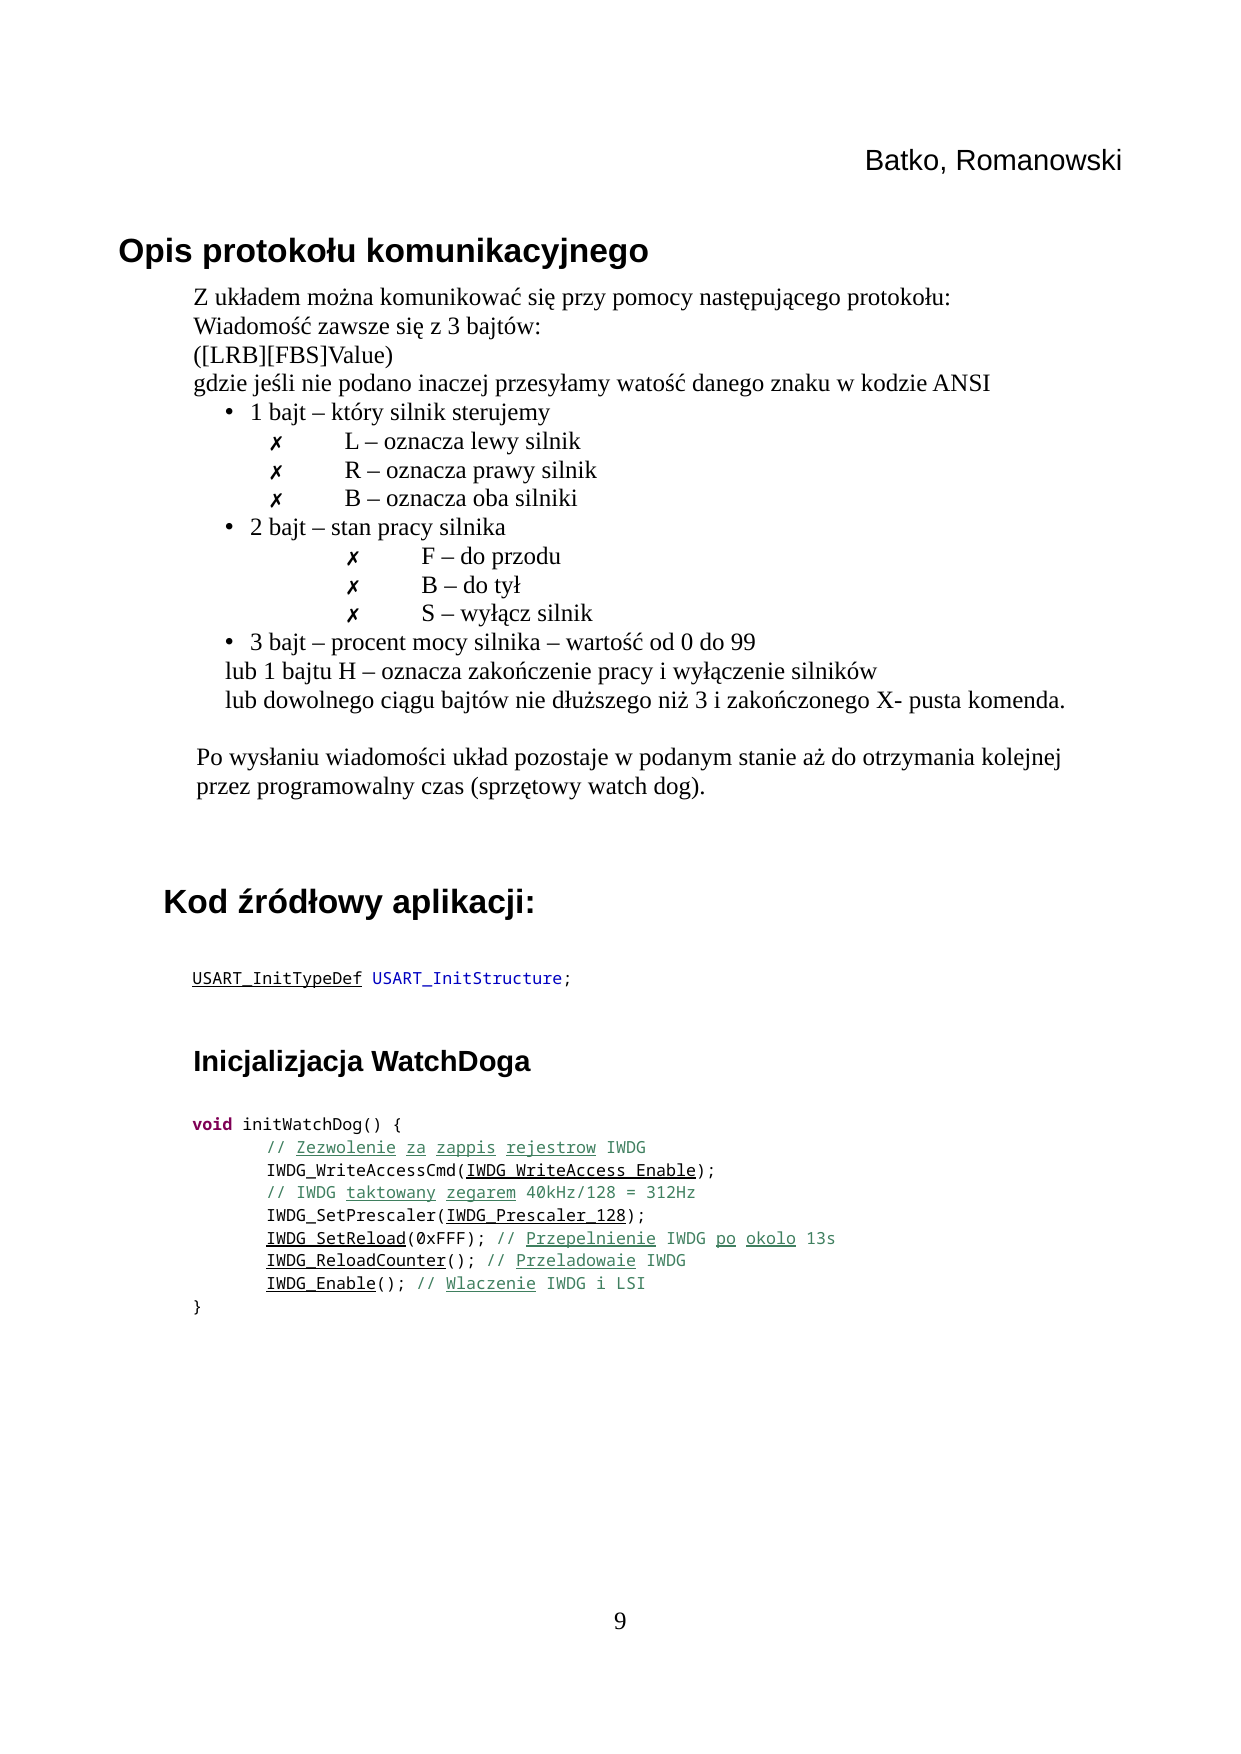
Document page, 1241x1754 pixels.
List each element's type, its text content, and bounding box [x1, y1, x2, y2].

list 3 bajt – procent mocy silnika – wartość od 0 do 99 [225, 627, 1122, 656]
list ([LRB][FBS]Value) [156, 340, 1122, 368]
text } [118, 1294, 1122, 1317]
text IWDG_Enable(); // Wlaczenie IWDG i LSI [118, 1272, 1122, 1294]
list gdzie jeśli nie podano inaczej przesyłamy watość danego znaku w kodzie ANSI [156, 368, 1122, 397]
text USART_InitTypeDef USART_InitStructure; [118, 962, 1122, 991]
text // IWDG taktowany zegarem 40kHz/128 = 312Hz [118, 1181, 1122, 1204]
list lub dowolnego ciągu bajtów nie dłuższego niż 3 i zakończonego X- pusta komenda. [225, 685, 1122, 713]
list B – do tył [347, 570, 1122, 598]
text IWDG_ReloadCounter(); // Przeladowaie IWDG [118, 1249, 1122, 1272]
text void initWatchDog() { [118, 1113, 1122, 1136]
list 2 bajt – stan pracy silnika [225, 512, 1122, 541]
list lub 1 bajtu H – oznacza zakończenie pracy i wyłączenie silników [225, 656, 1122, 685]
list L – oznacza lewy silnik [271, 426, 1122, 455]
subtitle Inicjalizjacja WatchDoga [118, 1044, 1122, 1078]
list S – wyłącz silnik [347, 598, 1122, 627]
text IWDG_SetPrescaler(IWDG_Prescaler_128); [118, 1204, 1122, 1226]
subtitle Opis protokołu komunikacyjnego [118, 231, 1122, 270]
subtitle Kod źródłowy aplikacji: [118, 882, 1122, 921]
text // Zezwolenie za zappis rejestrow IWDG [118, 1136, 1122, 1158]
list 1 bajt – który silnik sterujemy [225, 397, 1122, 426]
list R – oznacza prawy silnik [271, 455, 1122, 483]
text IWDG_WriteAccessCmd(IWDG_WriteAccess_Enable); [118, 1158, 1122, 1181]
list Po wysłaniu wiadomości układ pozostaje w podanym stanie aż do otrzymania kolejnej przez programowalny czas (sprzętowy watch dog). [196, 742, 1122, 800]
list Wiadomość zawsze się z 3 bajtów: [156, 311, 1122, 340]
text IWDG_SetReload(0xFFF); // Przepelnienie IWDG po okolo 13s [118, 1226, 1122, 1249]
list F – do przodu [347, 541, 1122, 570]
list Z układem można komunikować się przy pomocy następującego protokołu: [156, 282, 1122, 311]
list B – oznacza oba silniki [271, 483, 1122, 512]
